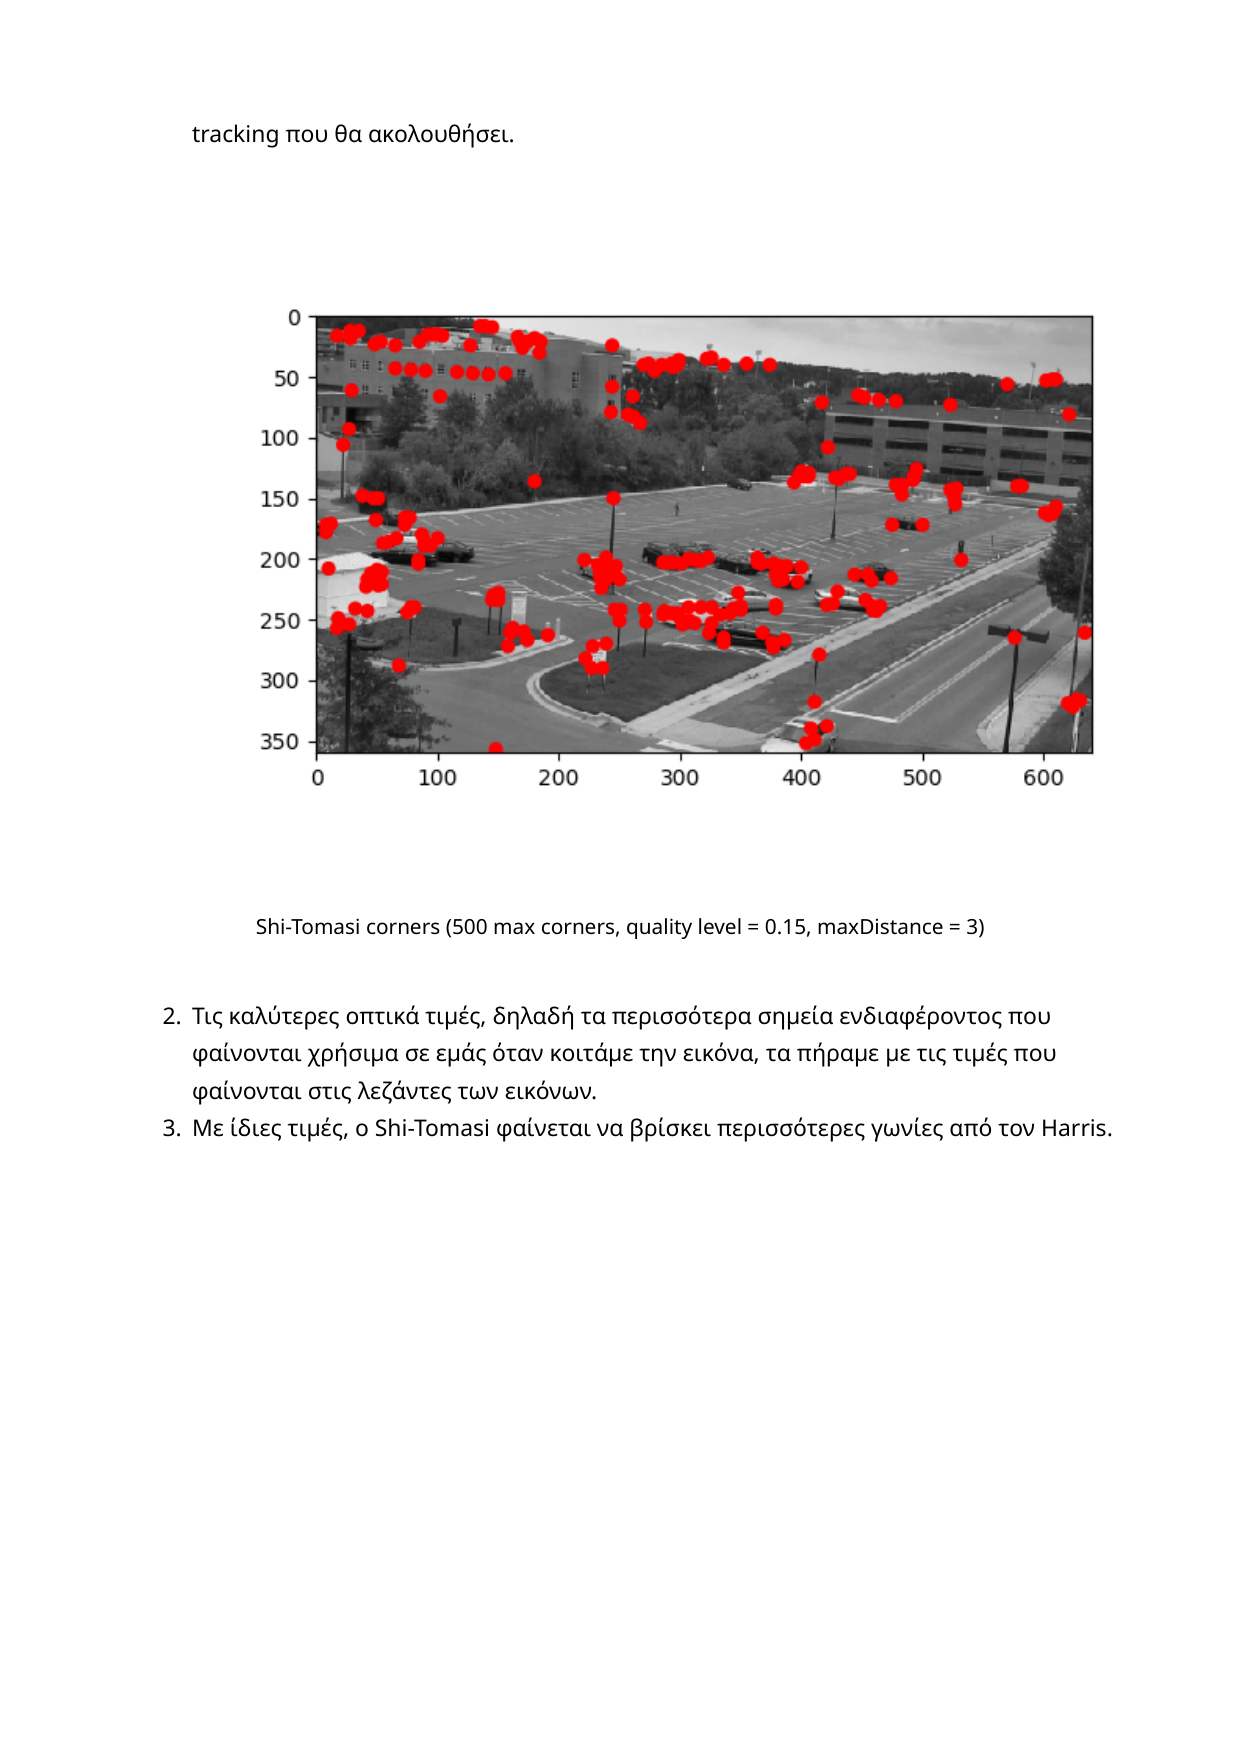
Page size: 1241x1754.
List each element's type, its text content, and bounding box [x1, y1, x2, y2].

list tracking που θα ακολουθήσει. [162, 118, 1122, 906]
text Shi-Tomasi corners (500 max corners, quality level = 0.15, maxDistance = 3) [118, 912, 1122, 940]
list Τις καλύτερες οπτικά τιμές, δηλαδή τα περισσότερα σημεία ενδιαφέροντος που φαίνονται χρήσιμα σε εμάς όταν κοιτάμε την εικόνα, τα πήραμε με τις τιμές που φαίνονται στις λεζάντες των εικόνων. [162, 1000, 1122, 1106]
list Με ίδιες τιμές, ο Shi-Tomasi φαίνεται να βρίσκει περισσότερες γωνίες από τον Harris. [162, 1112, 1122, 1143]
picture [191, 155, 1192, 906]
